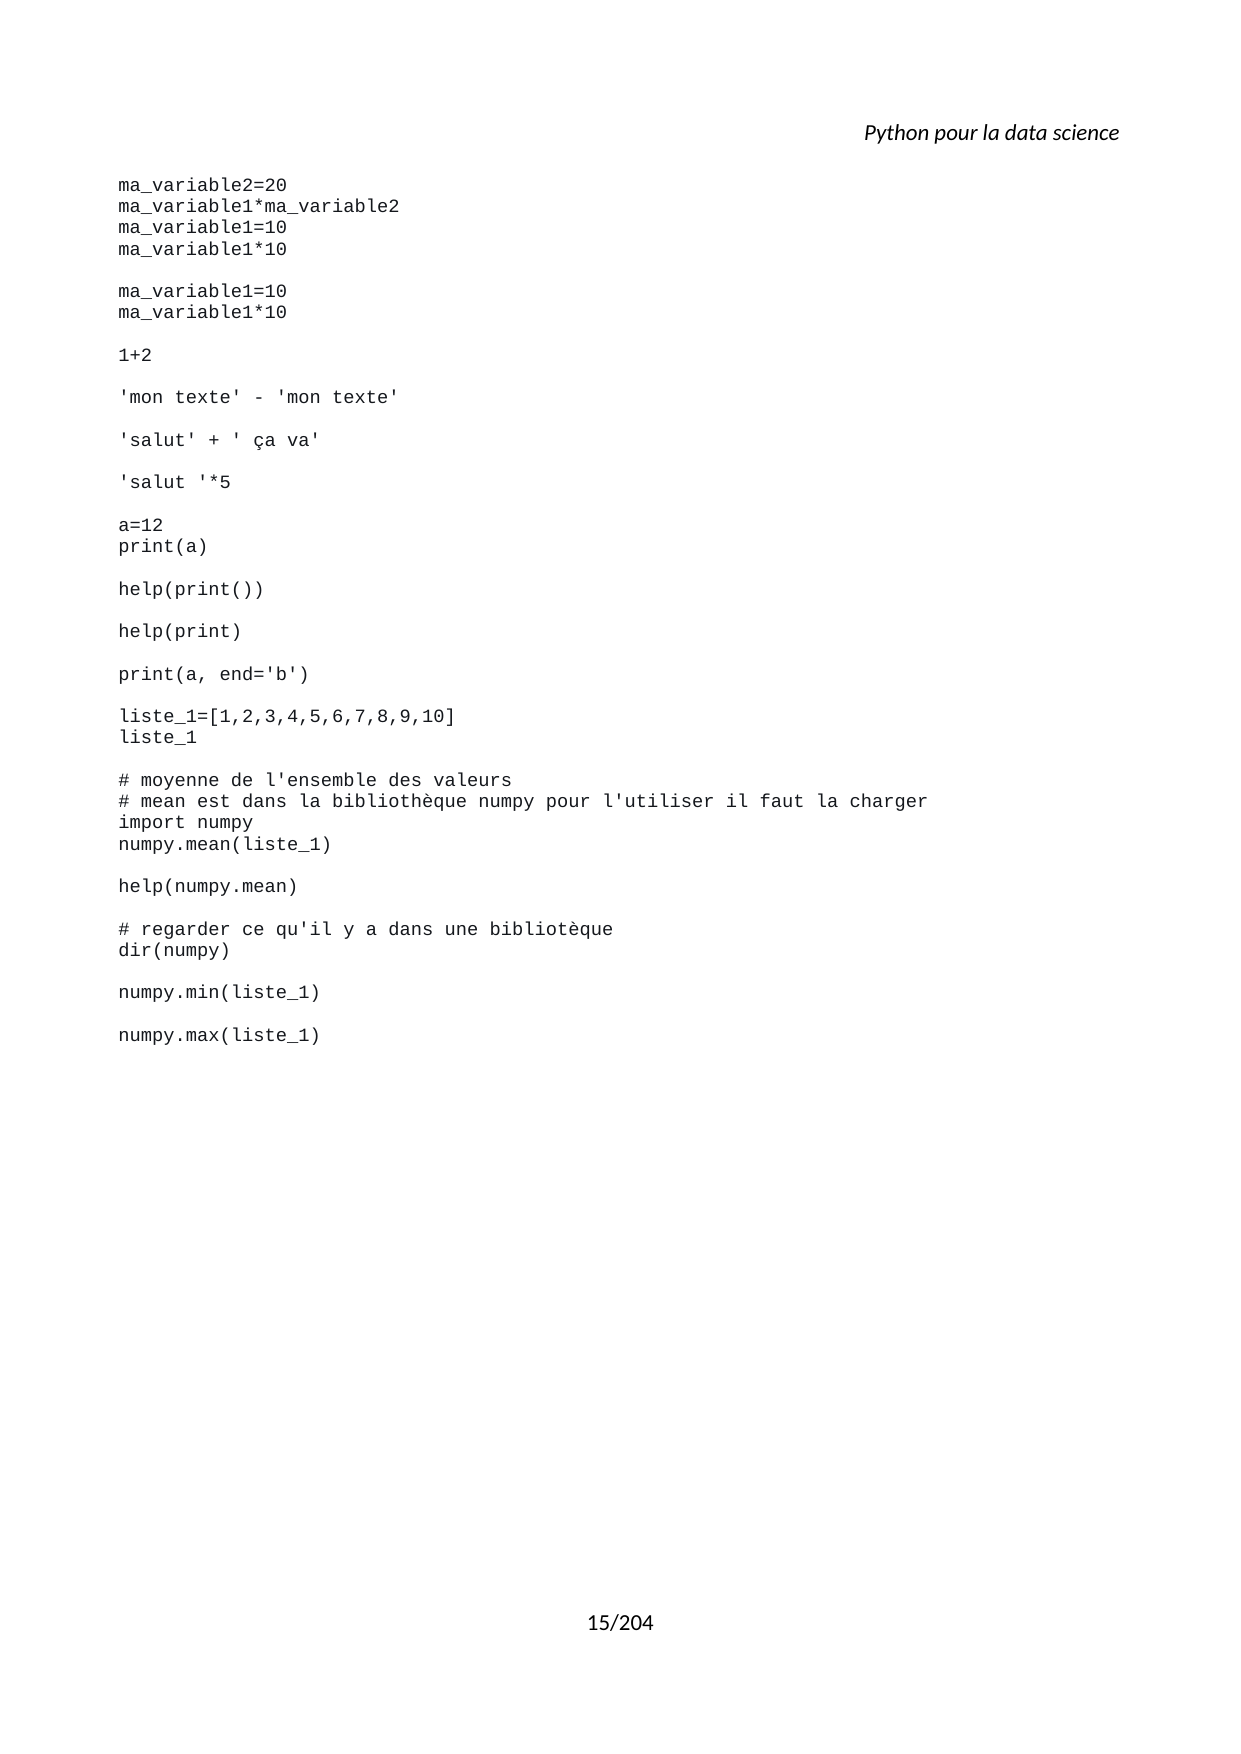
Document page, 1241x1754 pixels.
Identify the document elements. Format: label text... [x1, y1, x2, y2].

text dir(numpy) [118, 941, 1122, 962]
text numpy.max(liste_1) [118, 1026, 1122, 1047]
text help(numpy.mean) [118, 877, 1122, 898]
text ma_variable2=20 [118, 176, 1122, 197]
text print(a) [118, 537, 1122, 558]
text ma_variable1=10 [118, 282, 1122, 303]
text ma_variable1=10 [118, 218, 1122, 239]
text 'salut' + ' ça va' [118, 431, 1122, 452]
text ma_variable1*10 [118, 303, 1122, 324]
text help(print) [118, 622, 1122, 643]
text liste_1 [118, 728, 1122, 749]
text numpy.mean(liste_1) [118, 834, 1122, 856]
text liste_1=[1,2,3,4,5,6,7,8,9,10] [118, 707, 1122, 728]
text a=12 [118, 516, 1122, 537]
text # mean est dans la bibliothèque numpy pour l'utiliser il faut la charger [118, 792, 1122, 813]
text ma_variable1*10 [118, 239, 1122, 261]
text numpy.min(liste_1) [118, 983, 1122, 1004]
text # moyenne de l'ensemble des valeurs [118, 771, 1122, 792]
text print(a, end='b') [118, 664, 1122, 686]
text # regarder ce qu'il y a dans une bibliotèque [118, 919, 1122, 941]
text ma_variable1*ma_variable2 [118, 197, 1122, 218]
text import numpy [118, 813, 1122, 834]
text 'salut '*5 [118, 473, 1122, 494]
text 'mon texte' - 'mon texte' [118, 388, 1122, 409]
text help(print()) [118, 579, 1122, 601]
text 1+2 [118, 346, 1122, 367]
